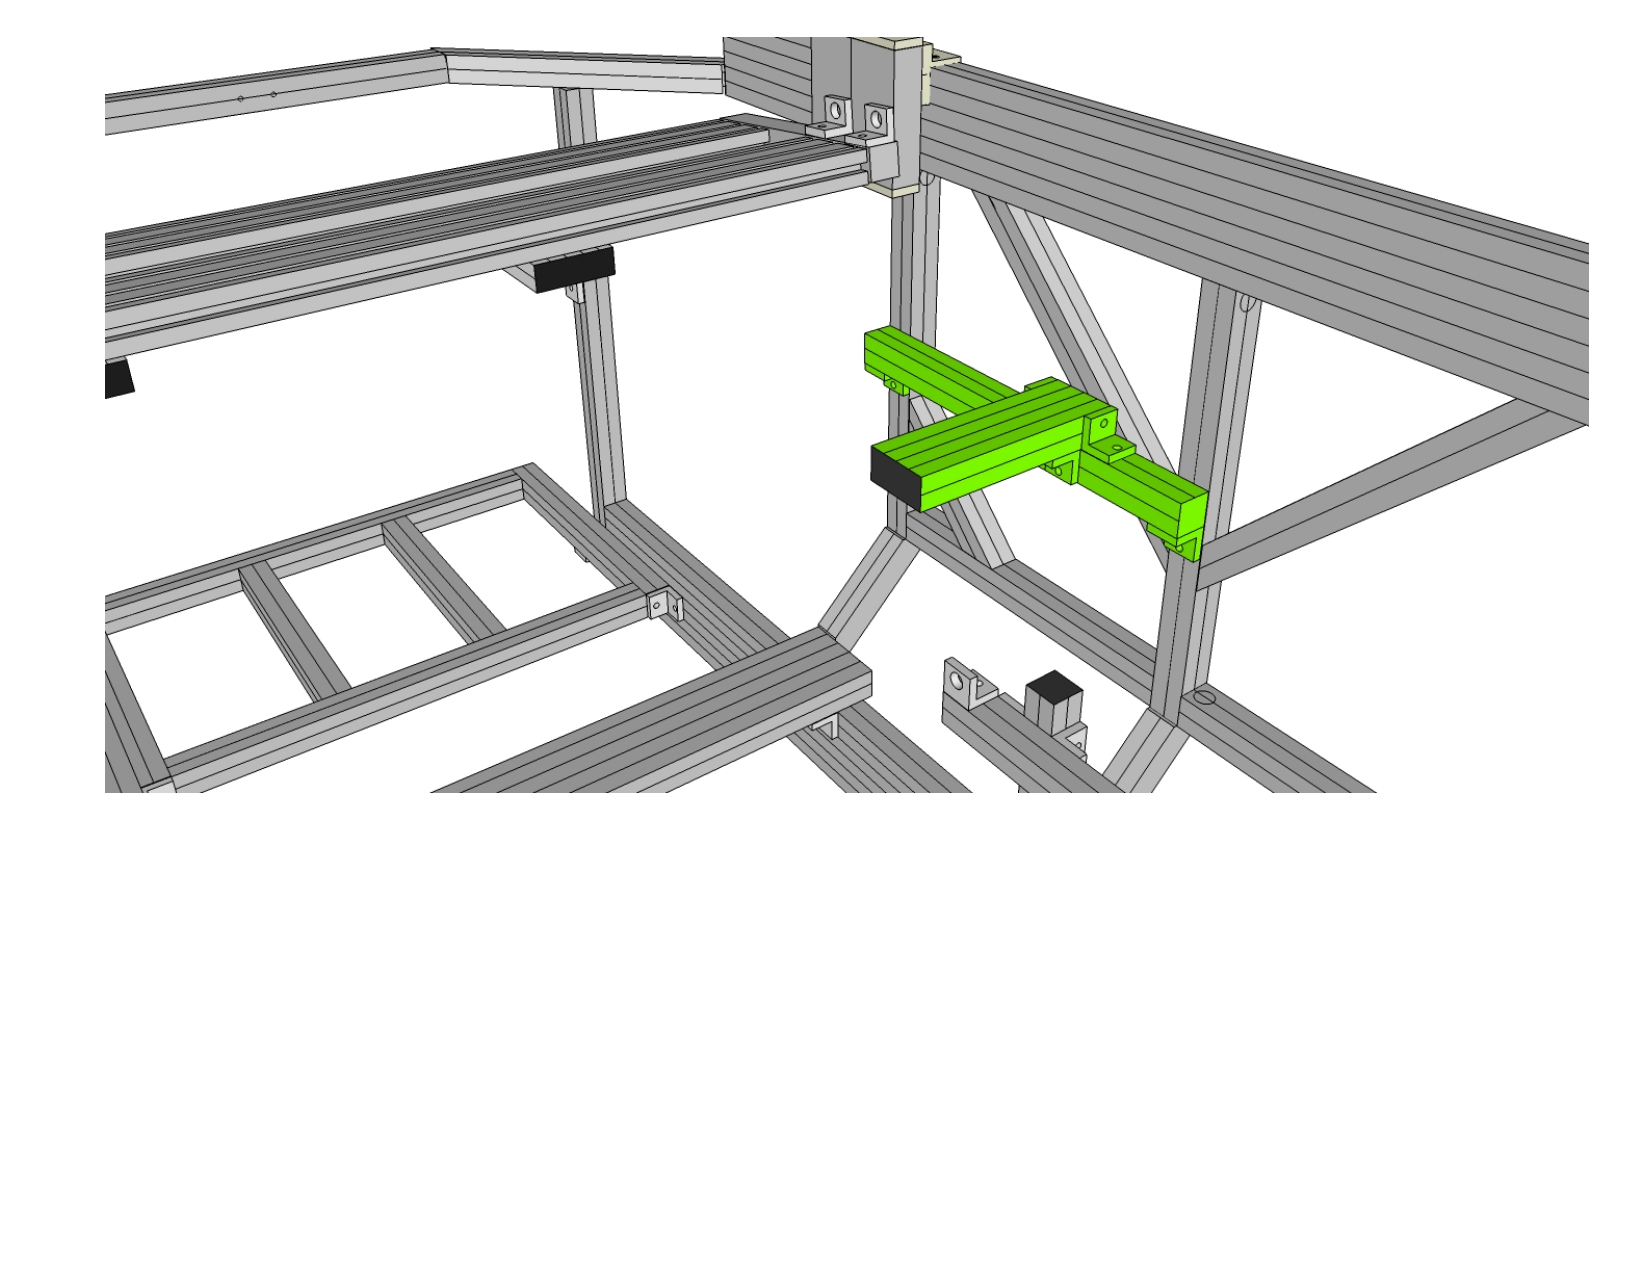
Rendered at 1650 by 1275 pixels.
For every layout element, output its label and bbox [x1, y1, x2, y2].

picture [105, 37, 1589, 793]
